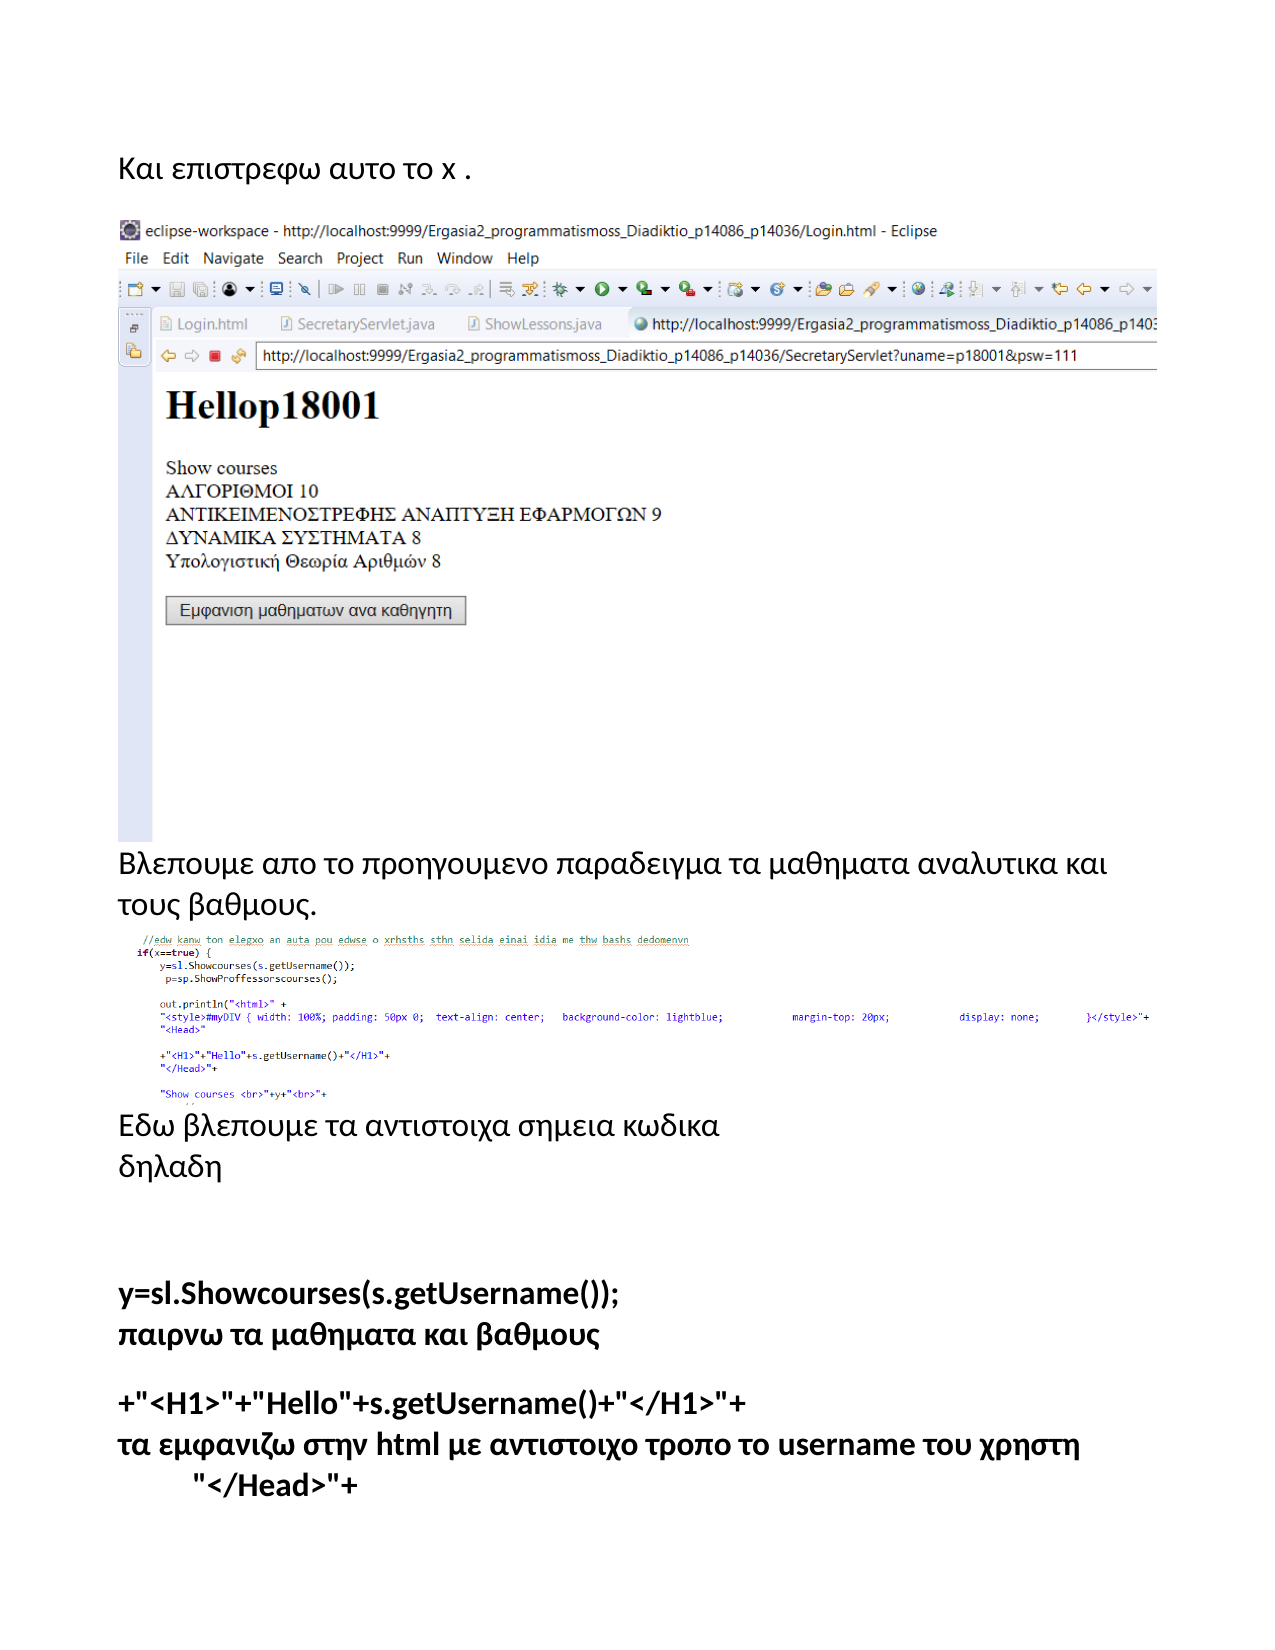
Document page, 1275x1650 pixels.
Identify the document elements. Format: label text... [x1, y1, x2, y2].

text Βλεπουμε απο το προηγουμενο παραδειγμα τα μαθηματα αναλυτικα και τους βαθμους. [118, 842, 1157, 923]
text y=sl.Showcourses(s.getUsername()); [118, 1272, 1157, 1313]
text Εδω βλεπουμε τα αντιστοιχα σημεια κωδικα [118, 1105, 1157, 1145]
text "</Head>"+ [118, 1463, 1157, 1504]
text τα εμφανιζω στην html με αντιστοιχο τροπο το username του χρηστη [118, 1423, 1157, 1463]
text δηλαδη [118, 1145, 1157, 1186]
text παιρνω τα μαθηματα και βαθμους [118, 1313, 1157, 1353]
text Και επιστρεφω αυτο το x . [118, 147, 1157, 188]
picture [118, 216, 1157, 842]
text +"<H1>"+"Hello"+s.getUsername()+"</H1>"+ [118, 1382, 1157, 1423]
picture [118, 923, 1157, 1105]
